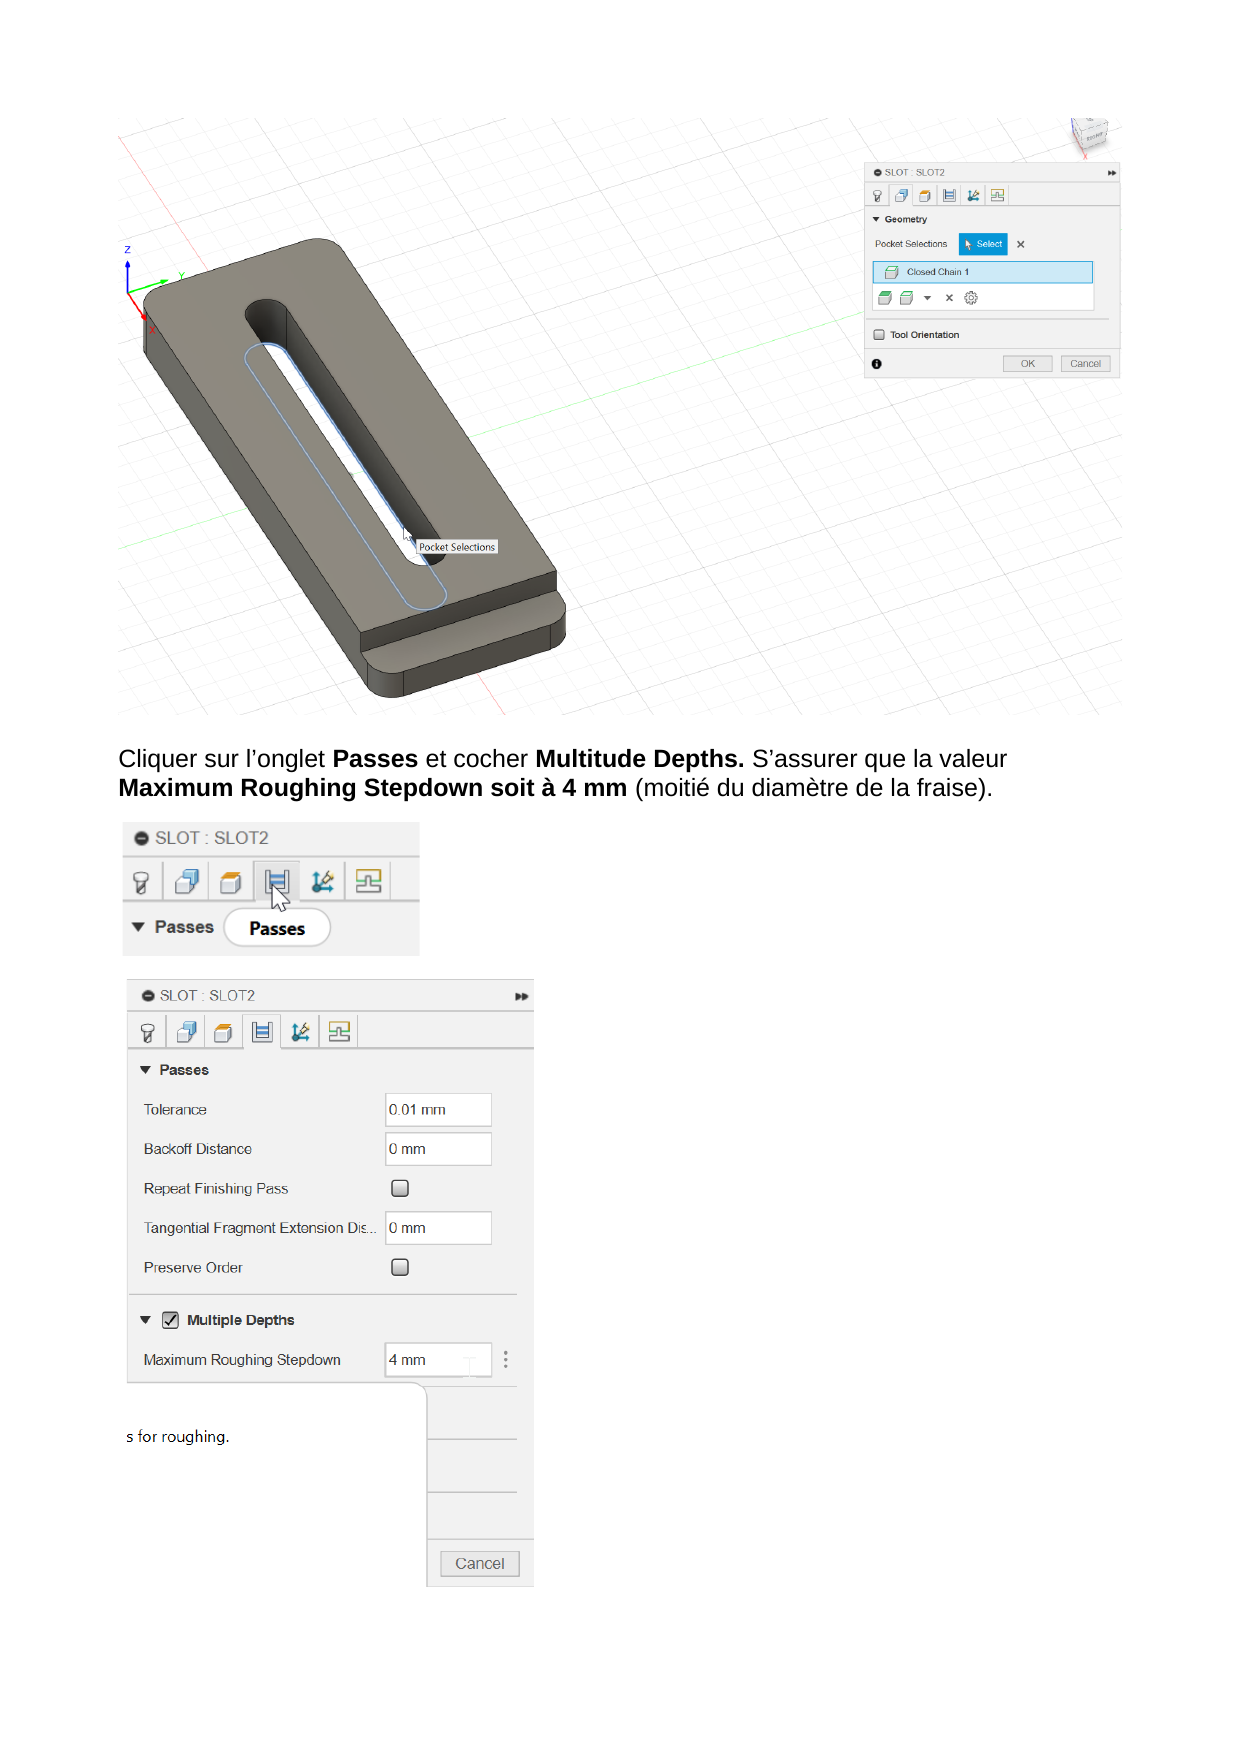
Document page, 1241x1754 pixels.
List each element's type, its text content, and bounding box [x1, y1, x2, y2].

picture [118, 118, 1123, 715]
text Cliquer sur l’onglet Passes et cocher Multitude Depths. S’assurer que la valeur Maximum Roughing Stepdown soit à 4 mm (moitié du diamètre de la fraise). [118, 715, 1122, 801]
picture [122, 822, 420, 956]
picture [126, 979, 534, 1587]
